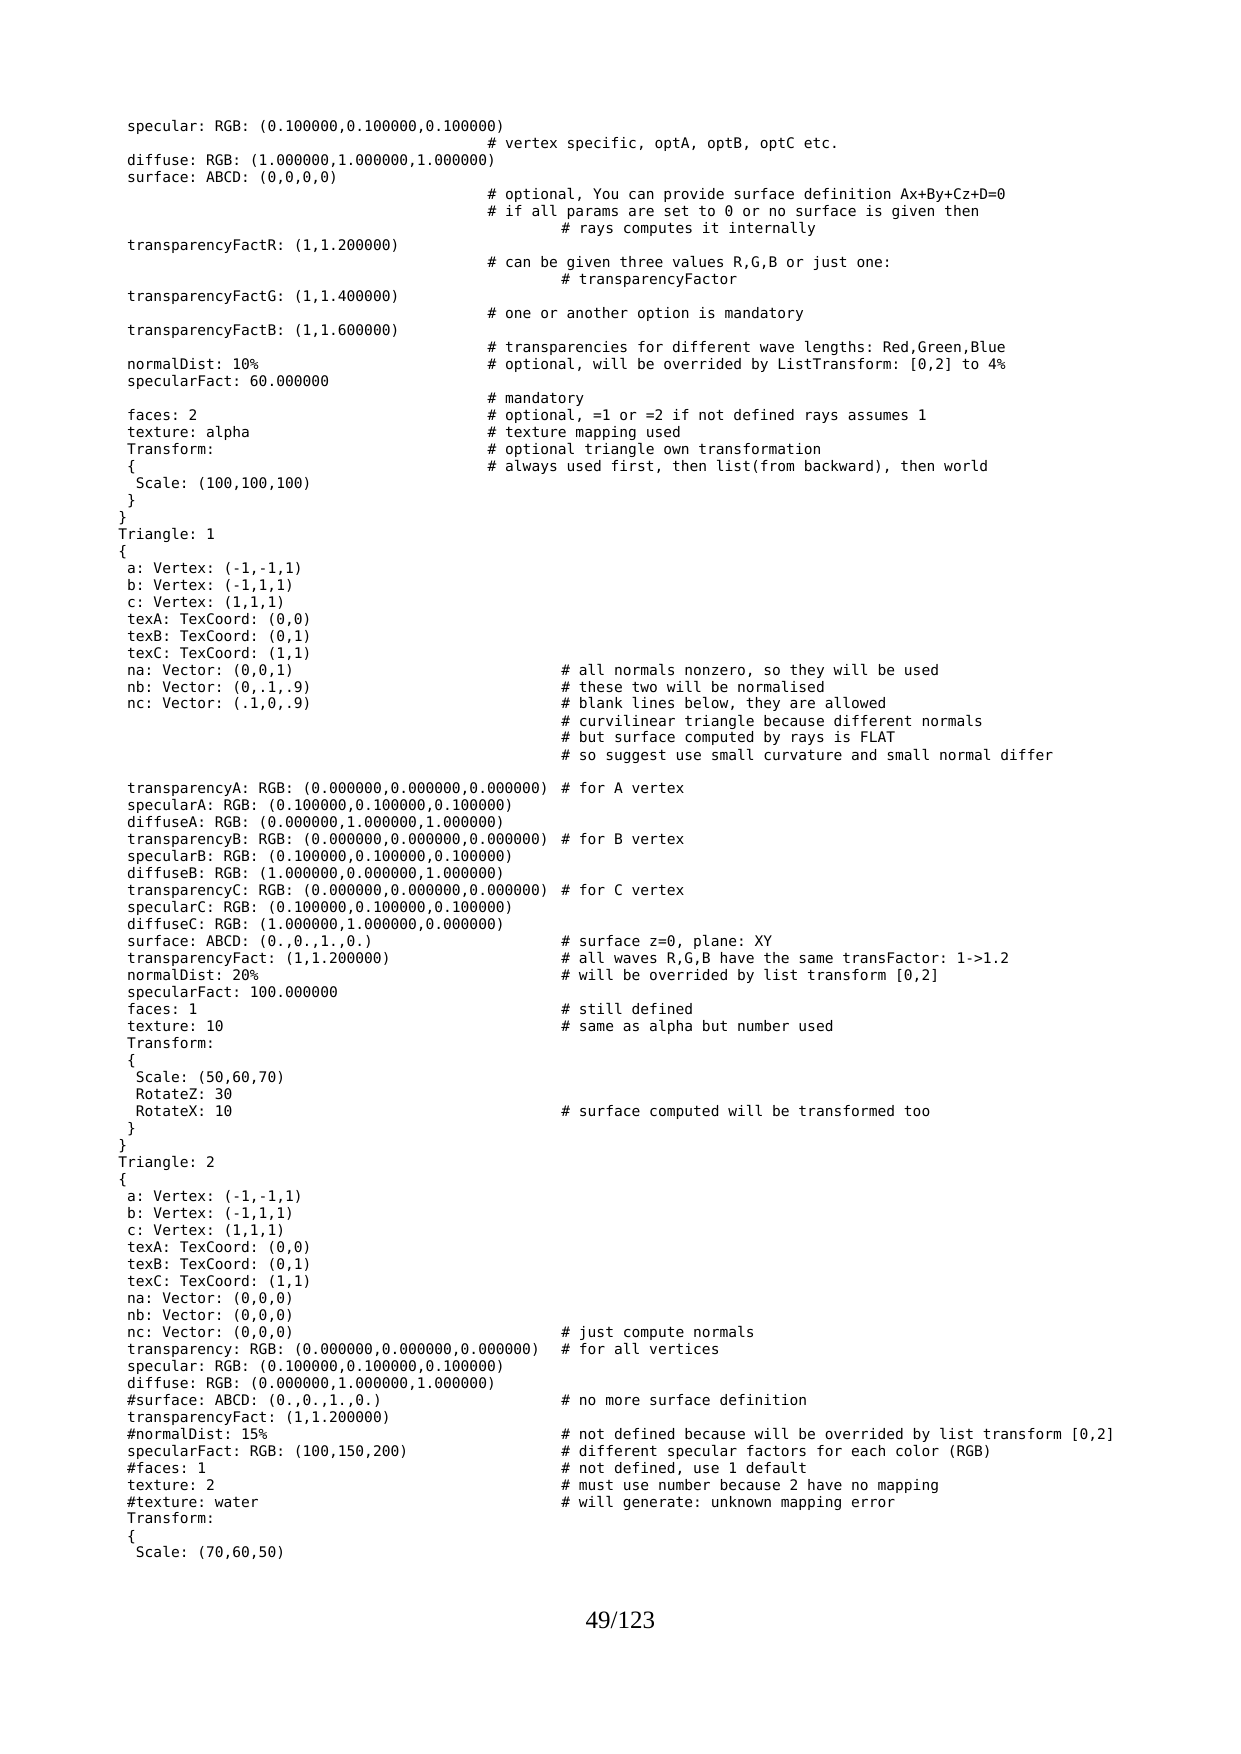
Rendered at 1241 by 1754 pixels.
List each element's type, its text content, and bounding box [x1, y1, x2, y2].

text b: Vertex: (-1,1,1) [118, 1205, 1122, 1222]
text b: Vertex: (-1,1,1) [118, 577, 1122, 593]
text texA: TexCoord: (0,0) [118, 611, 1122, 627]
text specularFact: 100.000000 [118, 984, 1122, 1001]
text nb: Vector: (0,0,0) [118, 1307, 1122, 1324]
text # but surface computed by rays is FLAT [118, 729, 1122, 746]
text } [118, 1137, 1122, 1154]
text Scale: (70,60,50) [118, 1544, 1122, 1561]
text texC: TexCoord: (1,1) [118, 1273, 1122, 1290]
text nc: Vector: (.1,0,.9) # blank lines below, they are allowed [118, 695, 1122, 712]
text texB: TexCoord: (0,1) [118, 627, 1122, 644]
text c: Vertex: (1,1,1) [118, 593, 1122, 611]
text normalDist: 10% # optional, will be overrided by ListTransform: [0,2] to 4% [118, 356, 1122, 373]
text RotateZ: 30 [118, 1086, 1122, 1103]
text { [118, 1052, 1122, 1069]
text surface: ABCD: (0,0,0,0) [118, 169, 1122, 186]
text { [118, 1527, 1122, 1544]
text #texture: water # will generate: unknown mapping error [118, 1493, 1122, 1510]
text specularC: RGB: (0.100000,0.100000,0.100000) [118, 899, 1122, 916]
text diffuse: RGB: (0.000000,1.000000,1.000000) [118, 1374, 1122, 1392]
text RotateX: 10 # surface computed will be transformed too [118, 1103, 1122, 1120]
text diffuse: RGB: (1.000000,1.000000,1.000000) [118, 152, 1122, 169]
text faces: 1 # still defined [118, 1001, 1122, 1018]
text texB: TexCoord: (0,1) [118, 1256, 1122, 1273]
text specularA: RGB: (0.100000,0.100000,0.100000) [118, 797, 1122, 814]
text # mandatory [118, 390, 1122, 407]
text diffuseA: RGB: (0.000000,1.000000,1.000000) [118, 814, 1122, 831]
text transparencyFactG: (1,1.400000) [118, 288, 1122, 305]
text diffuseB: RGB: (1.000000,0.000000,1.000000) [118, 865, 1122, 882]
text # vertex specific, optA, optB, optC etc. [118, 135, 1122, 152]
text #surface: ABCD: (0.,0.,1.,0.) # no more surface definition [118, 1392, 1122, 1408]
text # can be given three values R,G,B or just one: # transparencyFactor [118, 254, 1122, 288]
text normalDist: 20% # will be overrided by list transform [0,2] [118, 967, 1122, 984]
text # if all params are set to 0 or no surface is given then # rays computes it internally [118, 203, 1122, 237]
text { [118, 543, 1122, 559]
text Transform: # optional triangle own transformation [118, 441, 1122, 458]
text #normalDist: 15% # not defined because will be overrided by list transform [0,2] [118, 1426, 1122, 1442]
text specularB: RGB: (0.100000,0.100000,0.100000) [118, 848, 1122, 865]
text texA: TexCoord: (0,0) [118, 1239, 1122, 1256]
text Scale: (100,100,100) [118, 475, 1122, 492]
text Scale: (50,60,70) [118, 1069, 1122, 1086]
text specular: RGB: (0.100000,0.100000,0.100000) [118, 118, 1122, 135]
text transparencyA: RGB: (0.000000,0.000000,0.000000) # for A vertex [118, 780, 1122, 797]
text } [118, 1120, 1122, 1137]
text transparencyFactR: (1,1.200000) [118, 237, 1122, 254]
text # curvilinear triangle because different normals [118, 712, 1122, 729]
text specularFact: 60.000000 [118, 373, 1122, 390]
text specularFact: RGB: (100,150,200) # different specular factors for each color (RGB) [118, 1442, 1122, 1459]
text transparencyC: RGB: (0.000000,0.000000,0.000000) # for C vertex [118, 882, 1122, 899]
text Transform: [118, 1510, 1122, 1527]
text texture: alpha # texture mapping used [118, 424, 1122, 441]
text na: Vector: (0,0,1) # all normals nonzero, so they will be used [118, 661, 1122, 678]
text # transparencies for different wave lengths: Red,Green,Blue [118, 339, 1122, 356]
text transparency: RGB: (0.000000,0.000000,0.000000) # for all vertices [118, 1341, 1122, 1358]
text nb: Vector: (0,.1,.9) # these two will be normalised [118, 678, 1122, 695]
text surface: ABCD: (0.,0.,1.,0.) # surface z=0, plane: XY [118, 933, 1122, 950]
text texture: 2 # must use number because 2 have no mapping [118, 1476, 1122, 1493]
text faces: 2 # optional, =1 or =2 if not defined rays assumes 1 [118, 407, 1122, 424]
text c: Vertex: (1,1,1) [118, 1222, 1122, 1239]
text # so suggest use small curvature and small normal differ [118, 746, 1122, 763]
text texture: 10 # same as alpha but number used [118, 1018, 1122, 1035]
text Triangle: 2 [118, 1154, 1122, 1171]
text # one or another option is mandatory [118, 305, 1122, 322]
text Transform: [118, 1035, 1122, 1052]
text #faces: 1 # not defined, use 1 default [118, 1459, 1122, 1476]
text # optional, You can provide surface definition Ax+By+Cz+D=0 [118, 186, 1122, 203]
text a: Vertex: (-1,-1,1) [118, 559, 1122, 577]
text specular: RGB: (0.100000,0.100000,0.100000) [118, 1358, 1122, 1374]
text texC: TexCoord: (1,1) [118, 644, 1122, 661]
text } [118, 492, 1122, 509]
text transparencyFact: (1,1.200000) [118, 1408, 1122, 1426]
text Triangle: 1 [118, 526, 1122, 543]
text a: Vertex: (-1,-1,1) [118, 1188, 1122, 1205]
text na: Vector: (0,0,0) [118, 1290, 1122, 1307]
text diffuseC: RGB: (1.000000,1.000000,0.000000) [118, 916, 1122, 933]
text transparencyFactB: (1,1.600000) [118, 322, 1122, 339]
text nc: Vector: (0,0,0) # just compute normals [118, 1324, 1122, 1341]
text transparencyFact: (1,1.200000) # all waves R,G,B have the same transFactor: 1->1.2 [118, 950, 1122, 967]
text transparencyB: RGB: (0.000000,0.000000,0.000000) # for B vertex [118, 831, 1122, 848]
text } [118, 509, 1122, 526]
text { [118, 1171, 1122, 1188]
text { # always used first, then list(from backward), then world [118, 458, 1122, 475]
